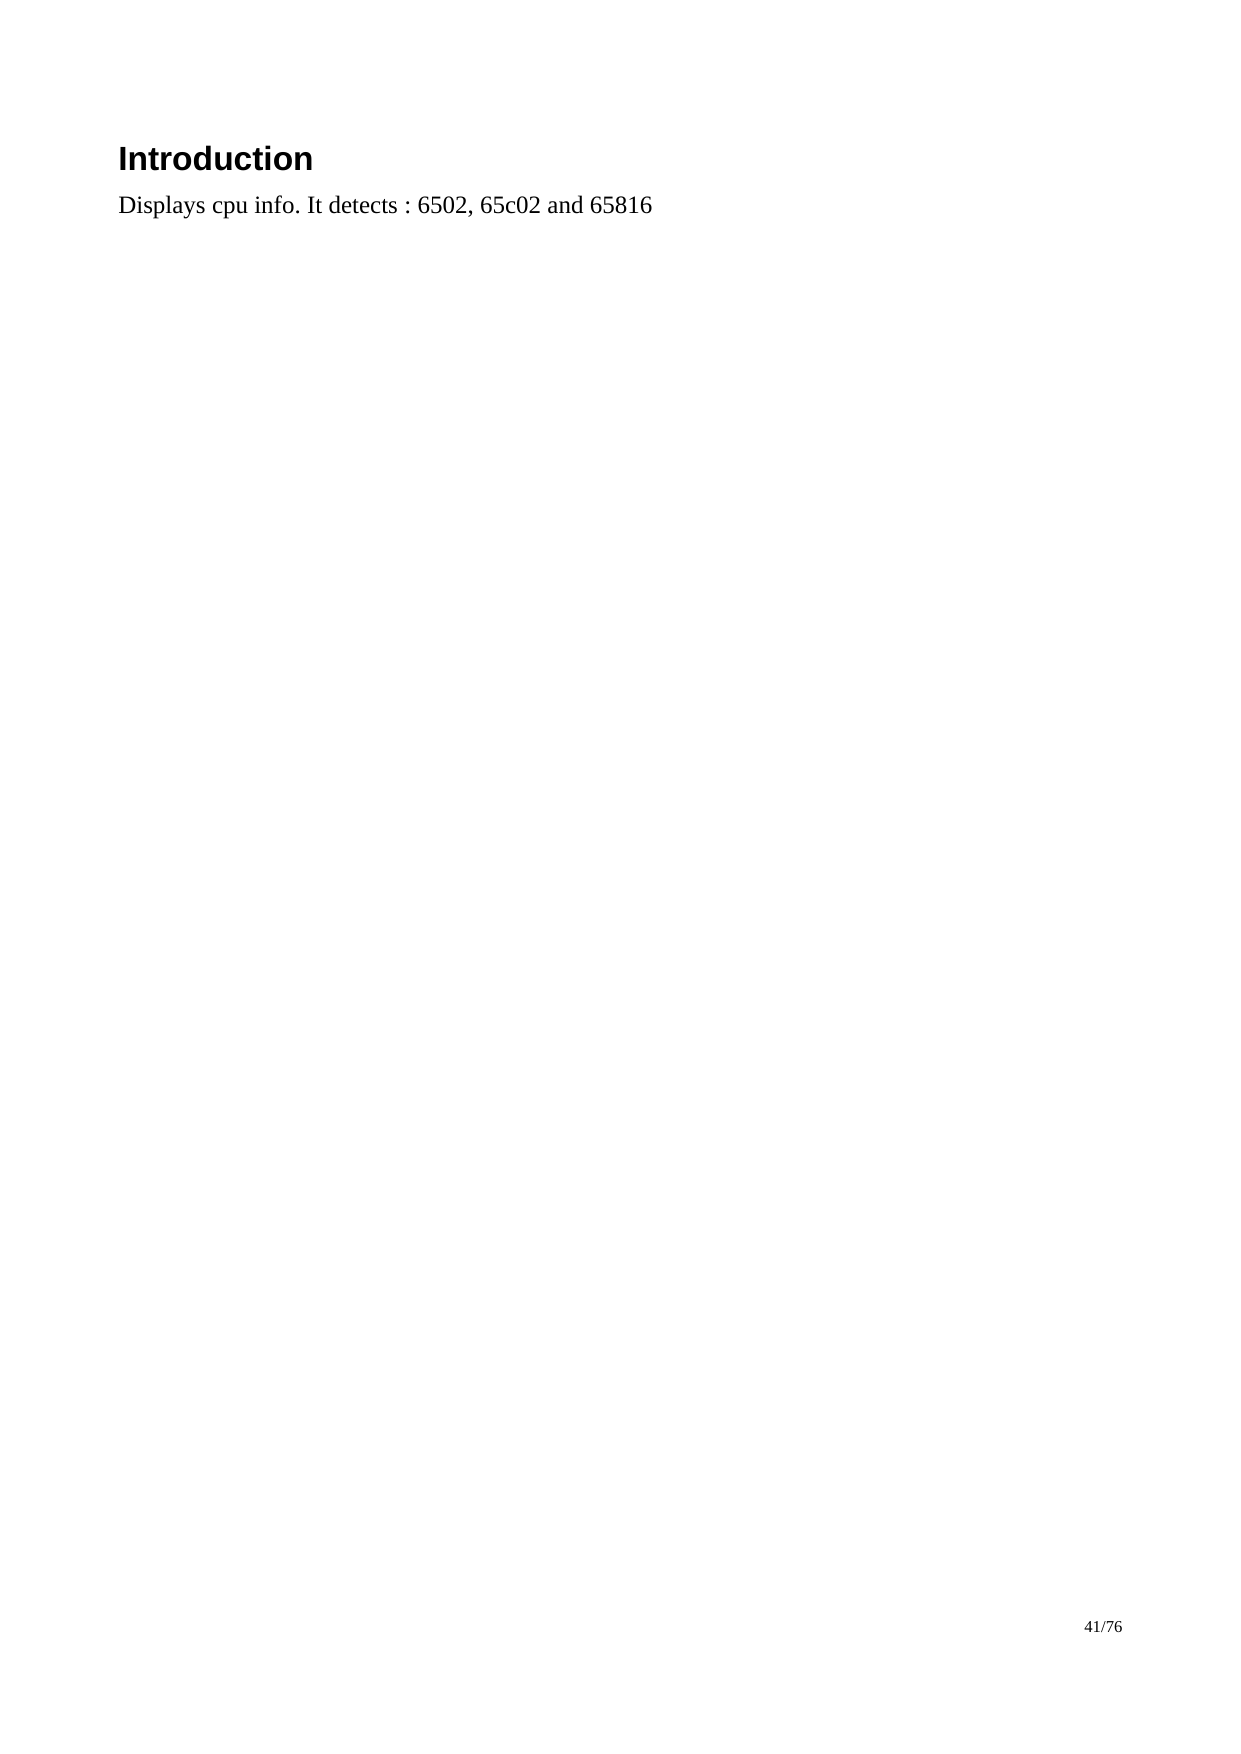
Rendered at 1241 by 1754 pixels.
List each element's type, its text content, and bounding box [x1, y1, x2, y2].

text Displays cpu info. It detects : 6502, 65c02 and 65816 [118, 190, 1122, 219]
subtitle Introduction [118, 139, 1122, 178]
